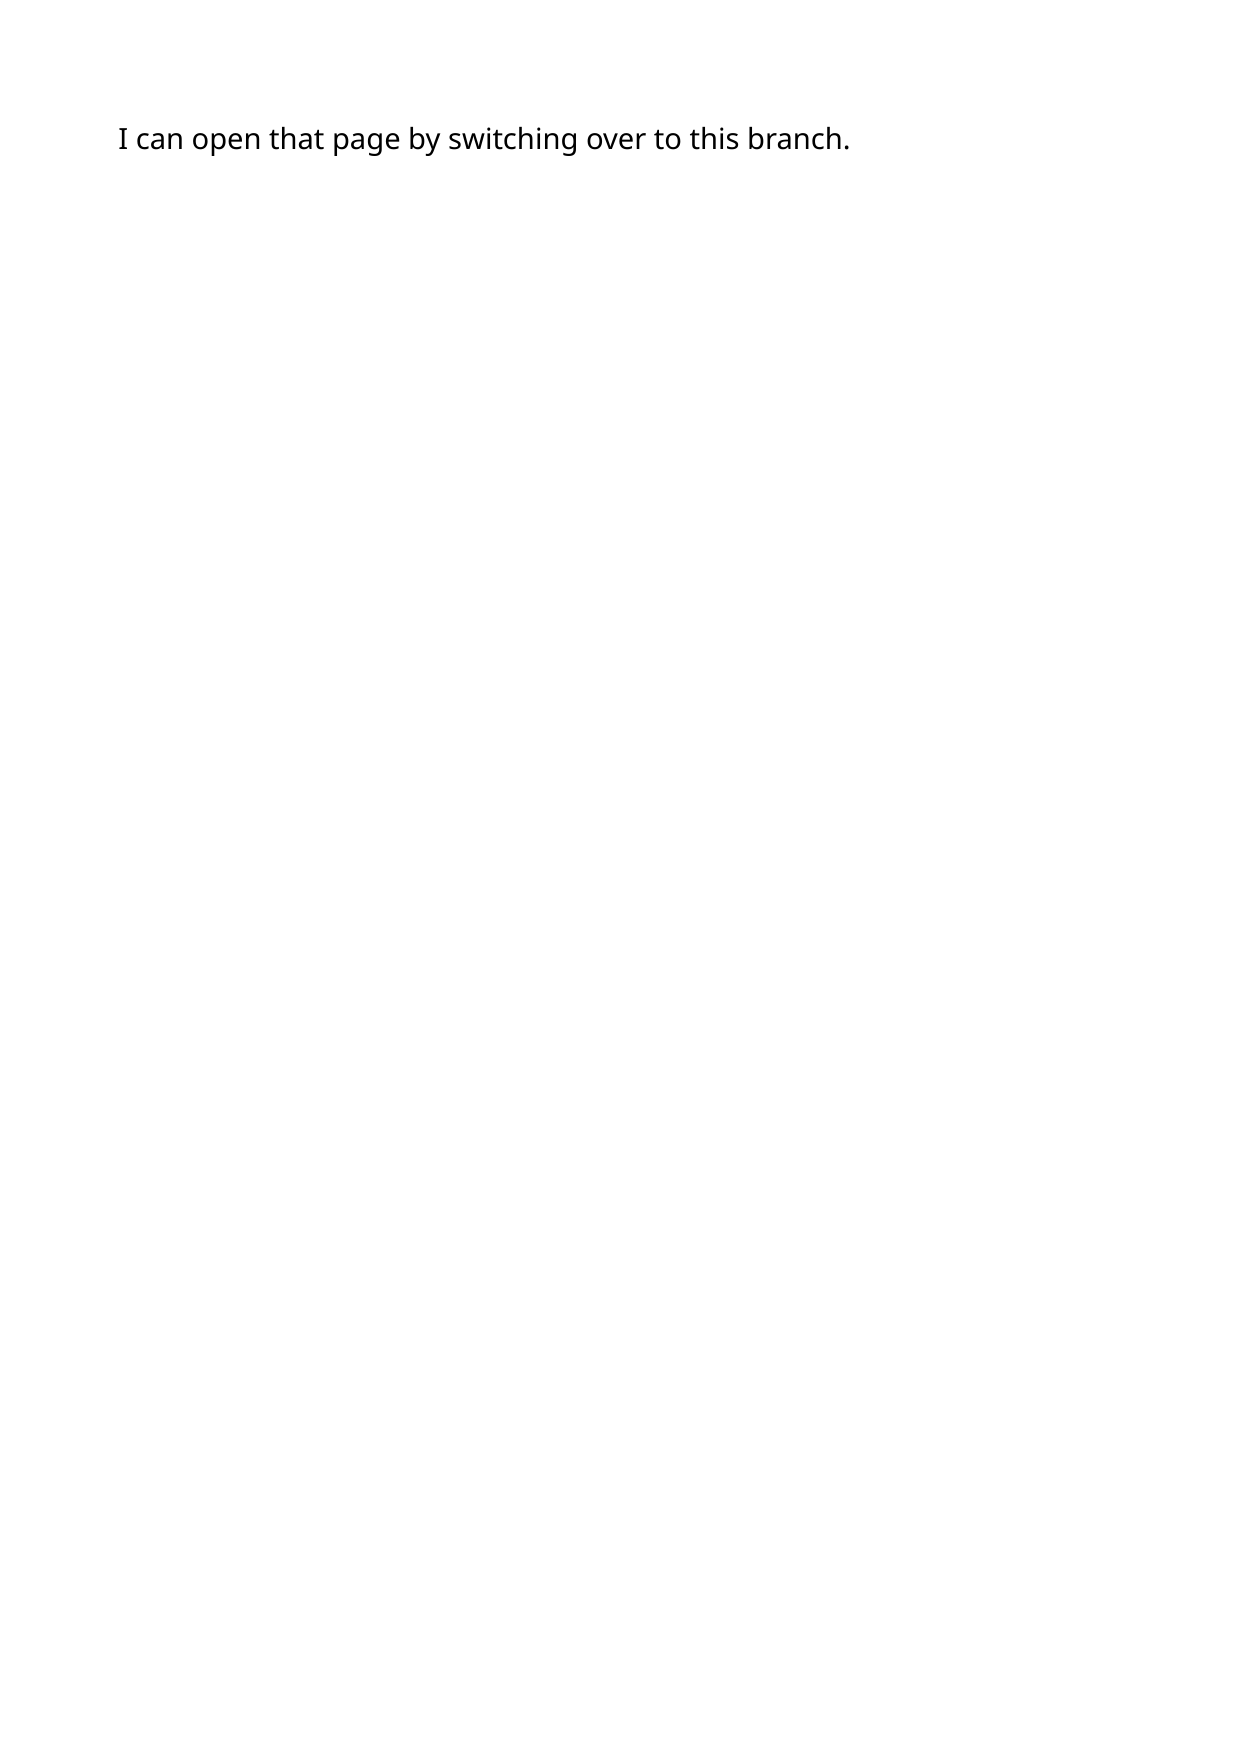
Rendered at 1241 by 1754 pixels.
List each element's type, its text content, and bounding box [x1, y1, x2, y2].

text I can open that page by switching over to this branch. [118, 118, 1122, 158]
